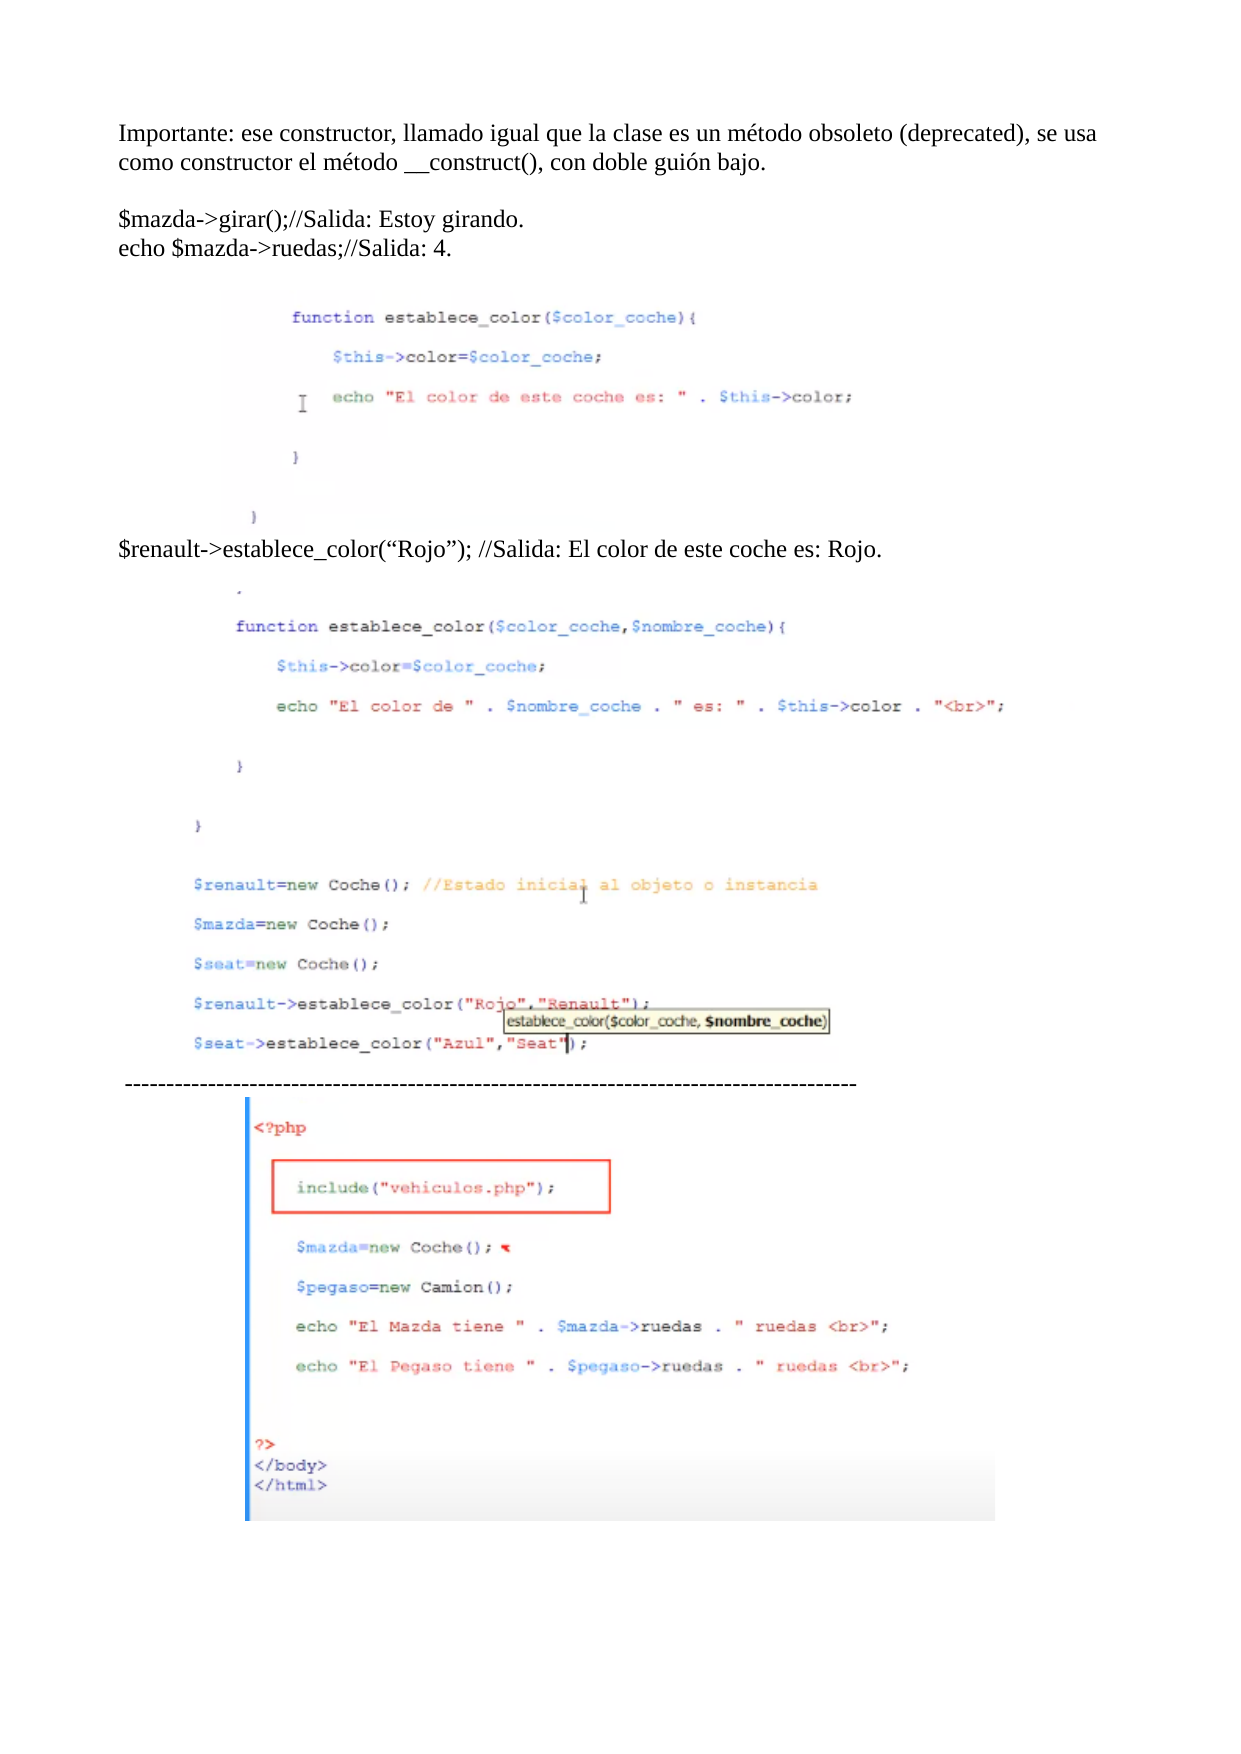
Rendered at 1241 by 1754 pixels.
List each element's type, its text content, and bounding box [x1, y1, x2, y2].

picture [164, 591, 1076, 1069]
text $mazda->girar();//Salida: Estoy girando. [118, 204, 1122, 233]
text echo $mazda->ruedas;//Salida: 4. [118, 233, 1122, 262]
picture [245, 1097, 996, 1521]
picture [220, 290, 1020, 535]
text ---------------------------------------------------------------------------------------- [118, 592, 1122, 1097]
text $renault->establece_color(“Rojo”); //Salida: El color de este coche es: Rojo. [118, 291, 1122, 563]
text Importante: ese constructor, llamado igual que la clase es un método obsoleto (deprecated), se usa como constructor el método __construct(), con doble guión bajo. [118, 118, 1122, 176]
